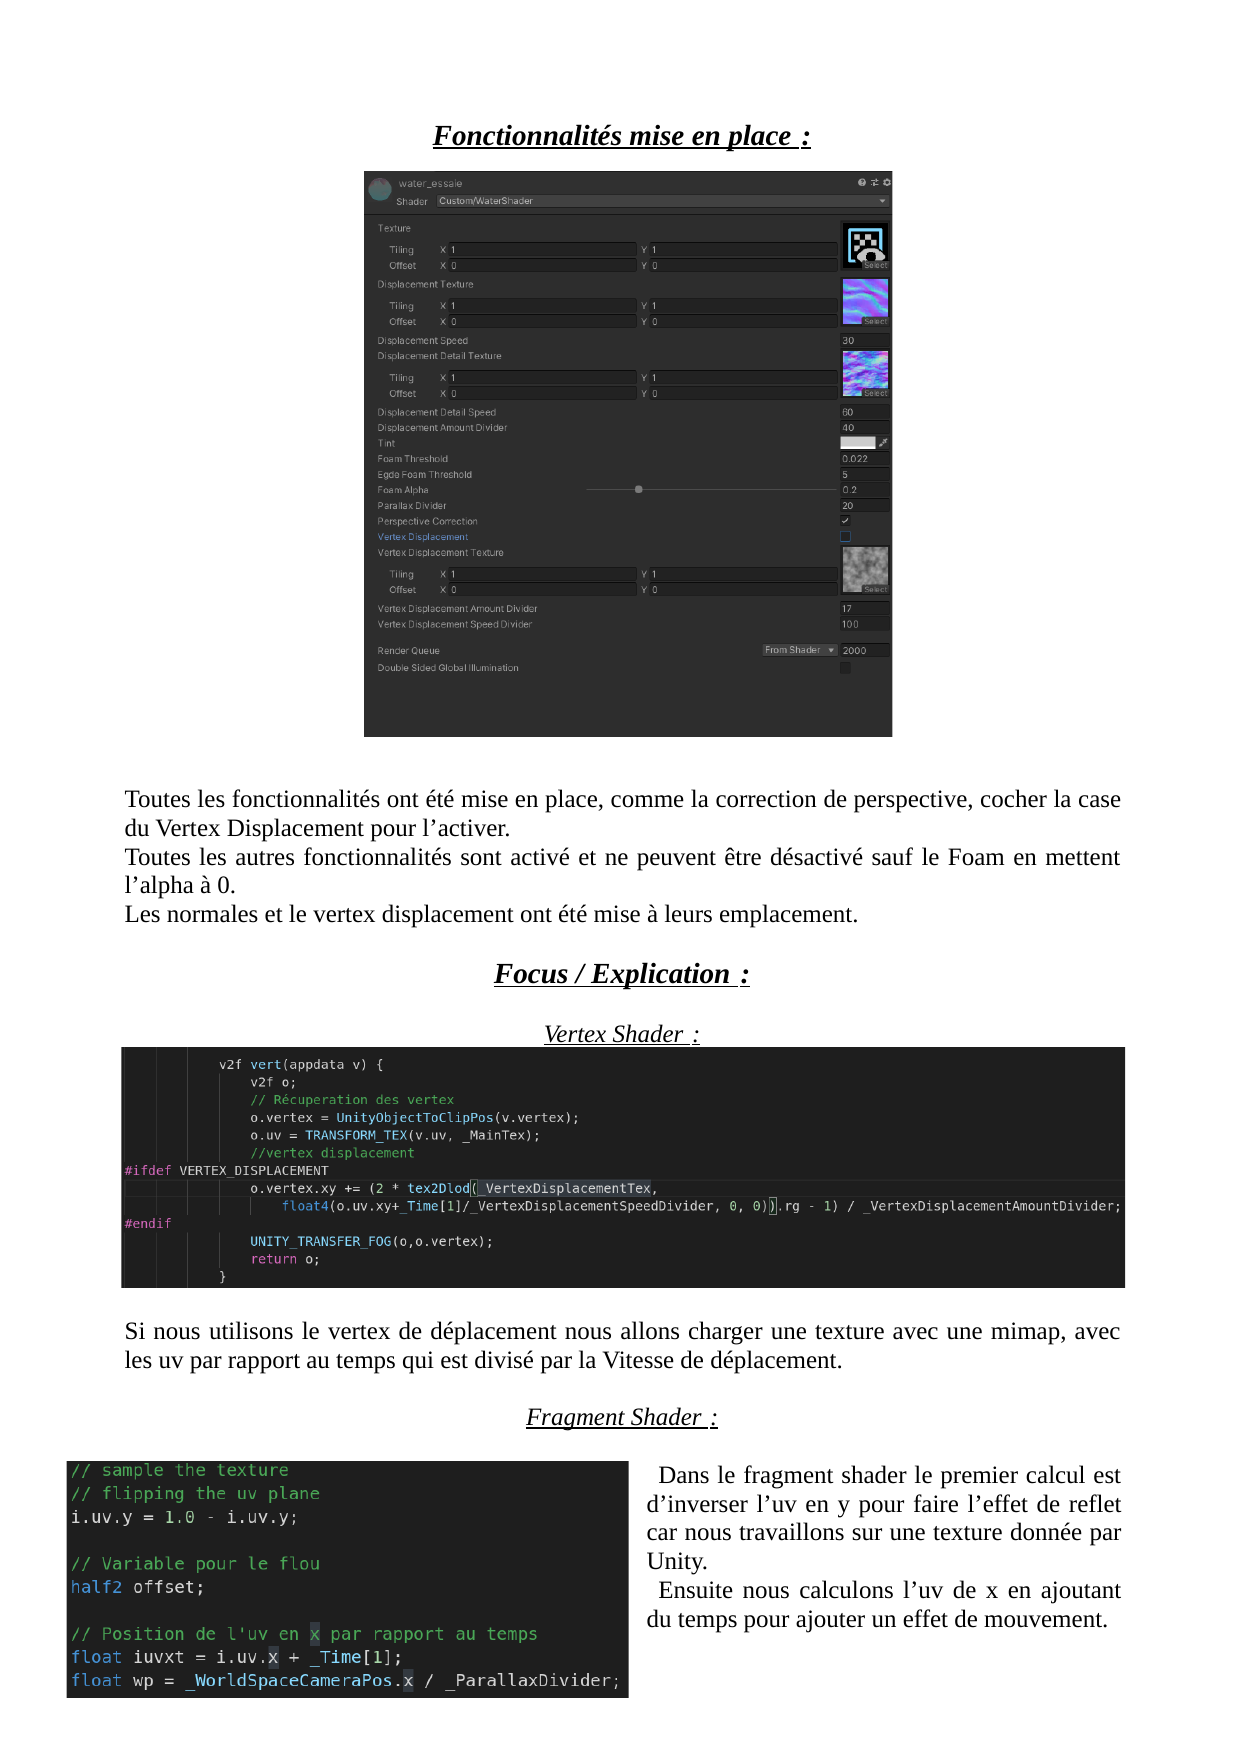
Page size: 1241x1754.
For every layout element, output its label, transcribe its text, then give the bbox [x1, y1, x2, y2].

text Vertex Shader : [124, 1019, 1122, 1047]
text Fonctionnalités mise en place : [124, 118, 1122, 152]
text Si nous utilisons le vertex de déplacement nous allons charger une texture avec une mimap, avec les uv par rapport au temps qui est divisé par la Vitesse de déplacement. [124, 1316, 1122, 1374]
text Focus / Explication : [124, 957, 1122, 990]
text Toutes les autres fonctionnalités sont activé et ne peuvent être désactivé sauf le Foam en mettent l’alpha à 0. [124, 842, 1122, 899]
picture [66, 1461, 629, 1698]
text Dans le fragment shader le premier calcul est d’inverser l’uv en y pour faire l’effet de reflet car nous travaillons sur une texture donnée par Unity. [142, 1460, 1122, 1575]
text Les normales et le vertex displacement ont été mise à leurs emplacement. [124, 899, 1122, 928]
picture [364, 171, 893, 737]
text Fragment Shader : [124, 1402, 1122, 1431]
text Toutes les fonctionnalités ont été mise en place, comme la correction de perspective, cocher la case du Vertex Displacement pour l’activer. [124, 784, 1122, 842]
text Ensuite nous calculons l’uv de x en ajoutant du temps pour ajouter un effet de mouvement. [629, 1575, 1122, 1632]
picture [121, 1047, 1125, 1288]
